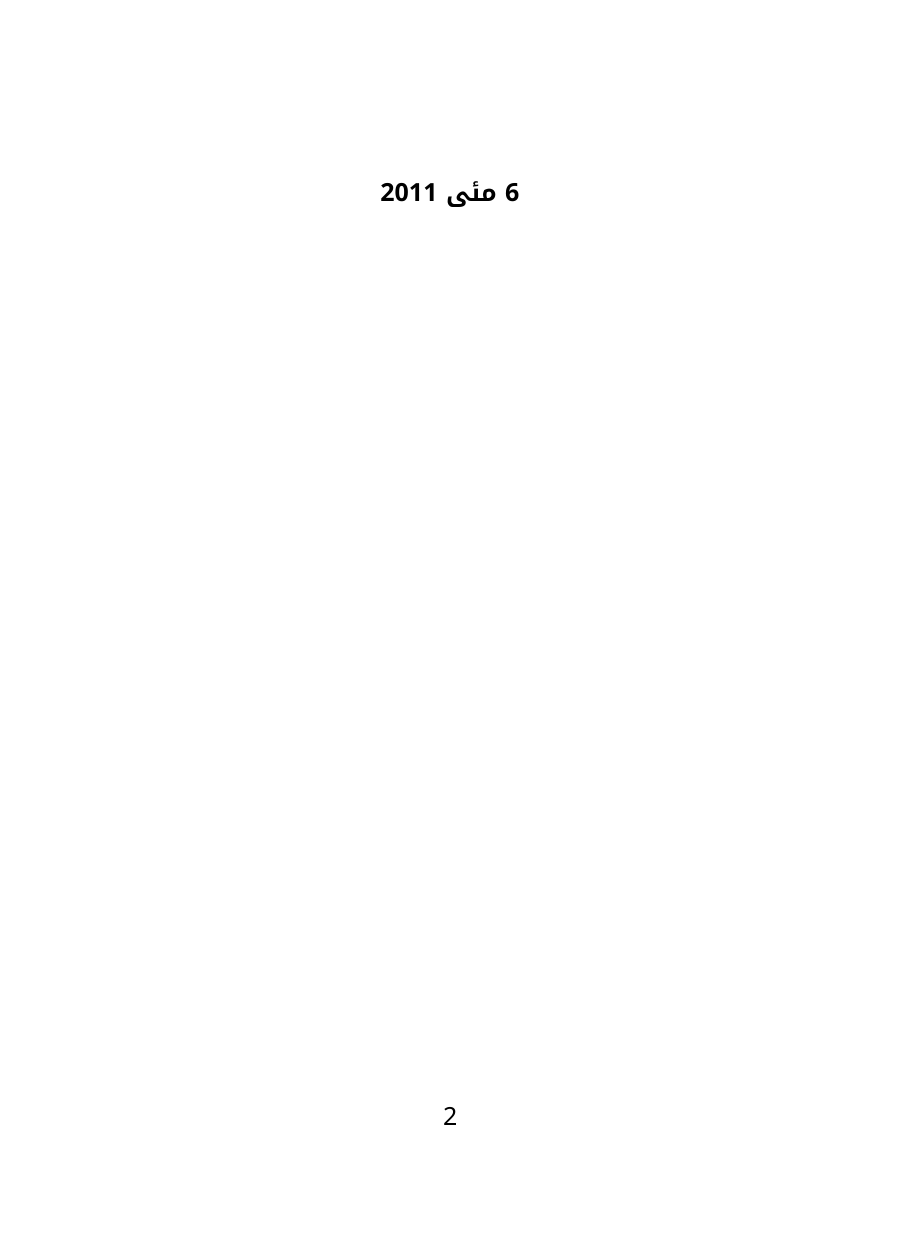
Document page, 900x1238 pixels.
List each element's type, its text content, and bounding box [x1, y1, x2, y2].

text 6 مئی 2011 [105, 169, 795, 216]
